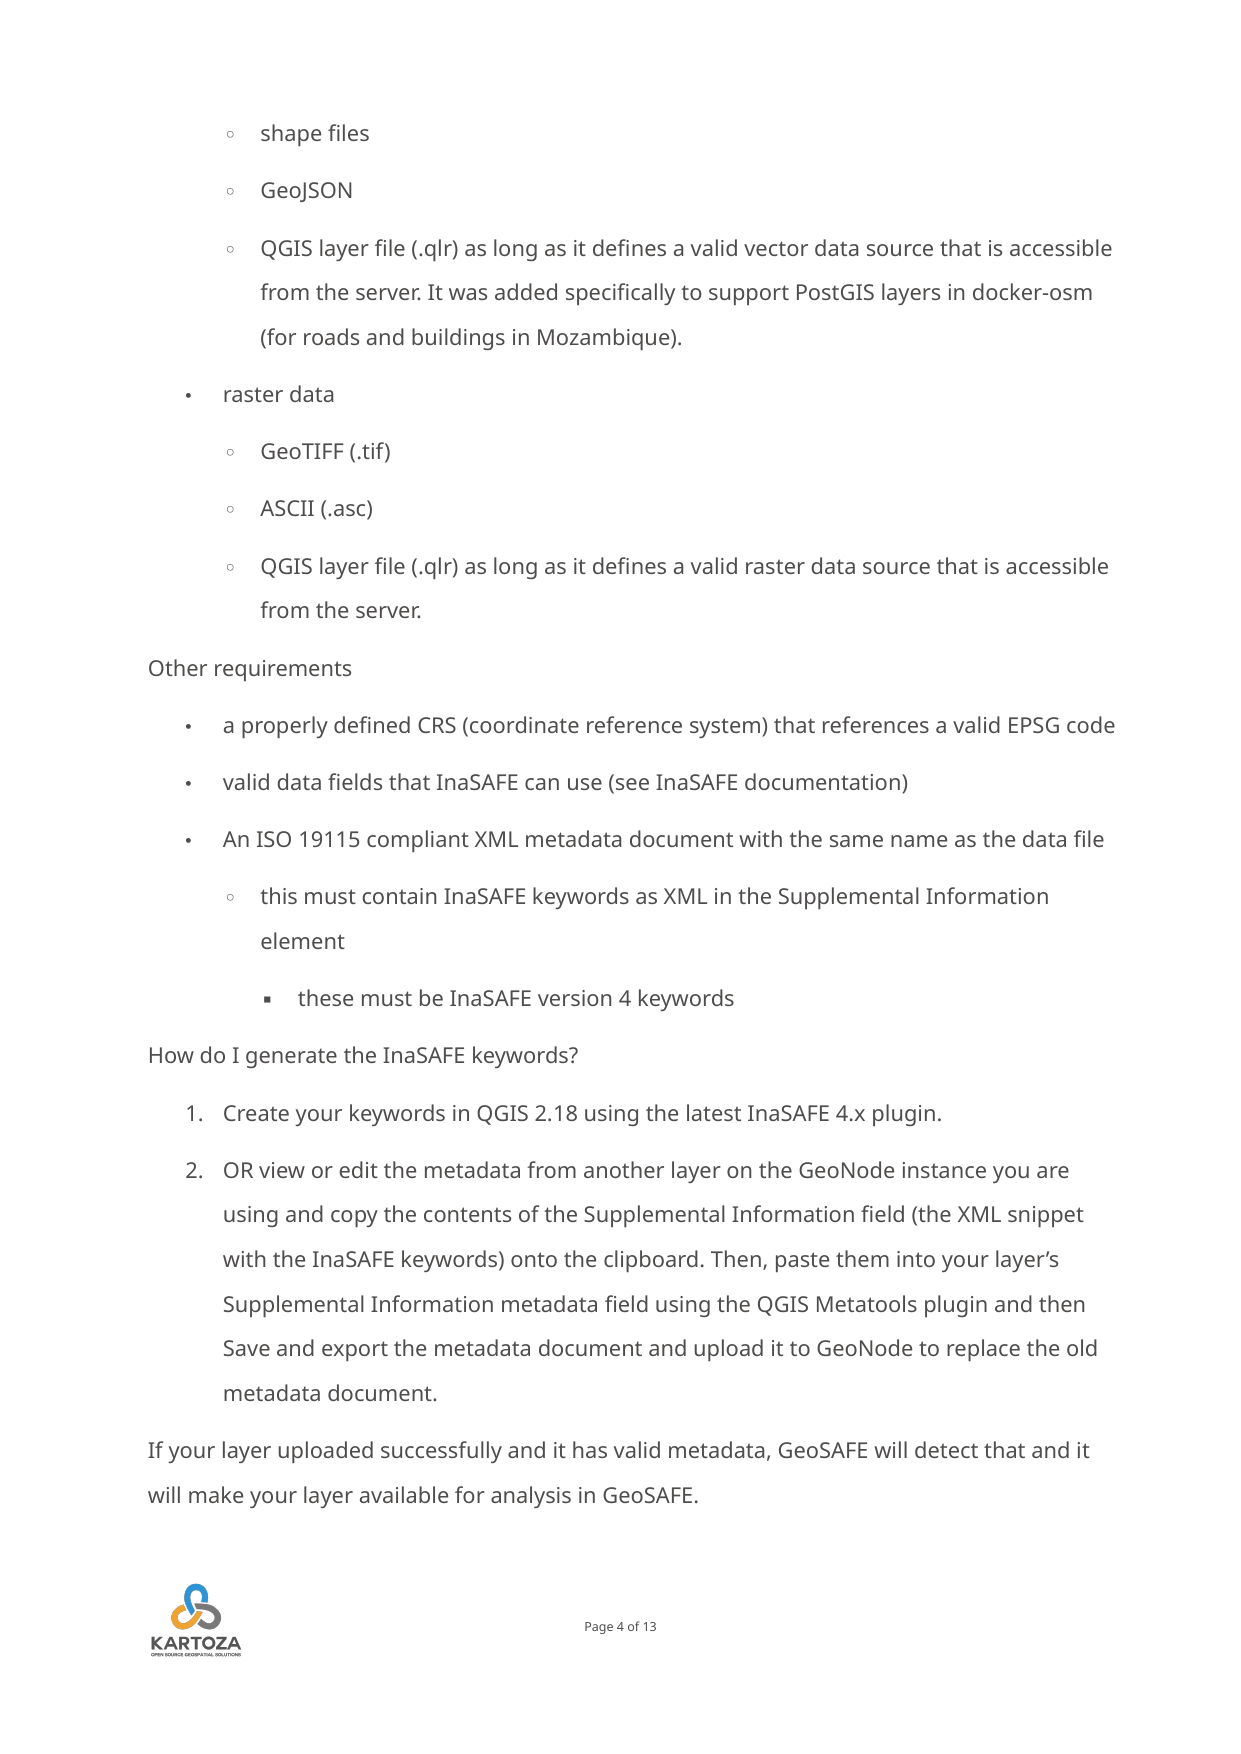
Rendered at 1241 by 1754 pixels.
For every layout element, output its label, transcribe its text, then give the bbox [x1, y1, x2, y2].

text If your layer uploaded successfully and it has valid metadata, GeoSAFE will detect that and it will make your layer available for analysis in GeoSAFE. [148, 1435, 1122, 1510]
picture [120, 1565, 279, 1669]
list GeoJSON [223, 175, 1122, 205]
list GeoTIFF (.tif) [223, 436, 1122, 466]
text How do I generate the InaSAFE keywords? [148, 1040, 1122, 1070]
list a properly defined CRS (coordinate reference system) that references a valid EPSG code [185, 710, 1122, 739]
text Other requirements [148, 652, 1122, 682]
list shape files [223, 118, 1122, 148]
list OR view or edit the metadata from another layer on the GeoNode instance you are using and copy the contents of the Supplemental Information field (the XML snippet with the InaSAFE keywords) onto the clipboard. Then, paste them into your layer’s Supplemental Information metadata field using the QGIS Metatools plugin and then Save and export the metadata document and upload it to GeoNode to replace the old metadata document. [185, 1155, 1122, 1408]
list this must contain InaSAFE keywords as XML in the Supplemental Information element [223, 881, 1122, 956]
list Create your keywords in QGIS 2.18 using the latest InaSAFE 4.x plugin. [185, 1097, 1122, 1127]
list valid data fields that InaSAFE can use (see InaSAFE documentation) [185, 767, 1122, 797]
list An ISO 19115 compliant XML metadata document with the same name as the data file [185, 824, 1122, 854]
list these must be InaSAFE version 4 keywords [260, 983, 1122, 1013]
list QGIS layer file (.qlr) as long as it defines a valid raster data source that is accessible from the server. [223, 551, 1122, 625]
list ASCII (.asc) [223, 493, 1122, 523]
list QGIS layer file (.qlr) as long as it defines a valid vector data source that is accessible from the server. It was added specifically to support PostGIS layers in docker-osm (for roads and buildings in Mozambique). [223, 232, 1122, 352]
list raster data [185, 379, 1122, 409]
